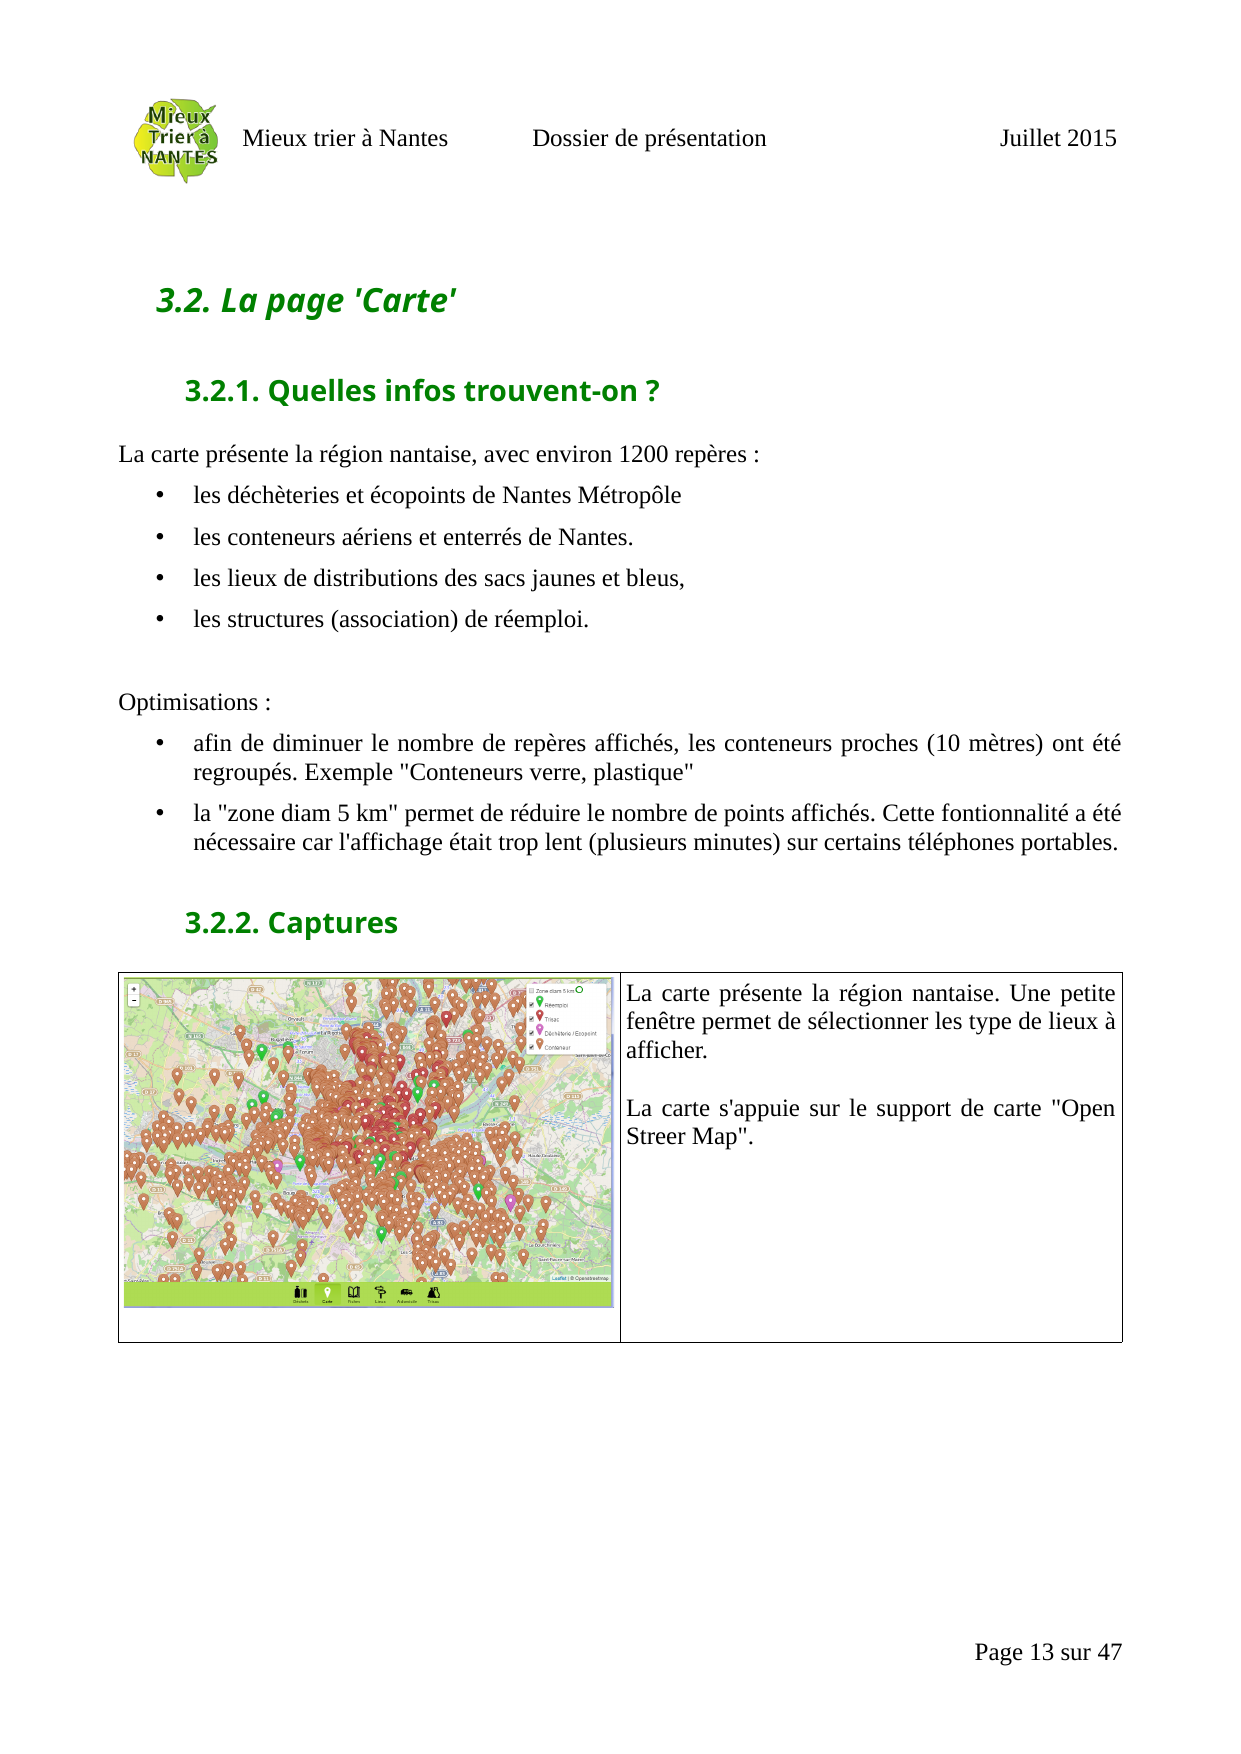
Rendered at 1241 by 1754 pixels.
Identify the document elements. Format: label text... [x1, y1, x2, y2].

table_header [119, 973, 620, 1342]
picture [131, 95, 221, 185]
list afin de diminuer le nombre de repères affichés, les conteneurs proches (10 mètres) ont été regroupés. Exemple "Conteneurs verre, plastique" [156, 728, 1122, 785]
list les conteneurs aériens et enterrés de Nantes. [156, 522, 1122, 550]
subtitle Quelles infos trouvent-on ? [148, 370, 1122, 410]
subtitle Captures [148, 903, 1122, 942]
list la "zone diam 5 km" permet de réduire le nombre de points affichés. Cette fontionnalité a été nécessaire car l'affichage était trop lent (plusieurs minutes) sur certains téléphones portables. [156, 798, 1122, 855]
subtitle La page 'Carte' [148, 277, 1122, 323]
list les structures (association) de réemploi. [156, 604, 1122, 633]
text La carte présente la région nantaise, avec environ 1200 repères : [118, 439, 1122, 468]
list les déchèteries et écopoints de Nantes Métropôle [156, 480, 1122, 509]
list les lieux de distributions des sacs jaunes et bleus, [156, 563, 1122, 592]
text Optimisations : [118, 687, 1122, 715]
table_header La carte présente la région nantaise. Une petite fenêtre permet de sélectionner les type de lieux à afficher. La carte s'appuie sur le support de carte "Open Streer Map". [621, 973, 1122, 1342]
